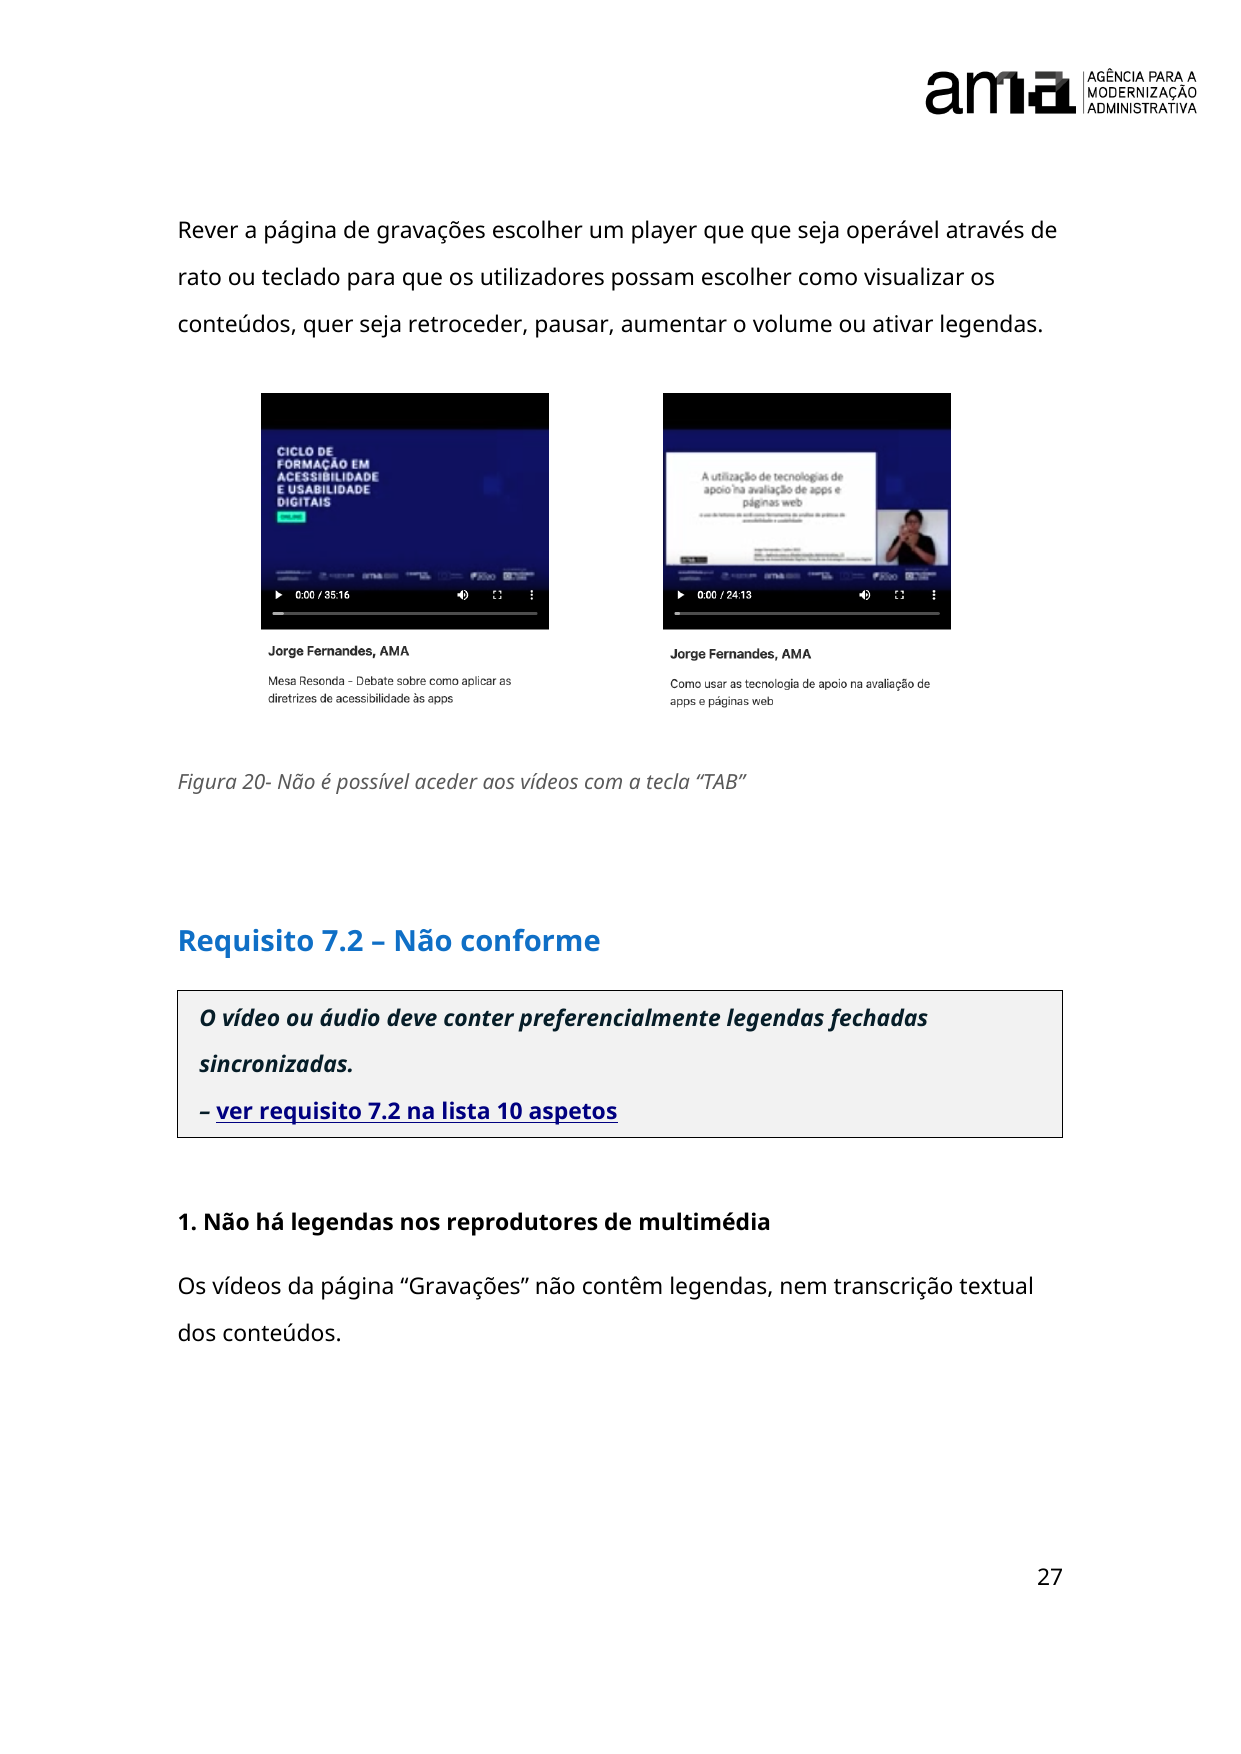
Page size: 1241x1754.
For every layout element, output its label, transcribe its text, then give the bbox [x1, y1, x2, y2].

text Os vídeos da página “Gravações” não contêm legendas, nem transcrição textual dos conteúdos. [177, 1270, 1063, 1348]
text Figura 20- Não é possível aceder aos vídeos com a tecla “TAB” [177, 767, 1063, 795]
text O vídeo ou áudio deve conter preferencialmente legendas fechadas sincronizadas. – ver requisito 7.2 na lista 10 aspetos [178, 991, 1062, 1137]
text Rever a página de gravações escolher um player que que seja operável através de rato ou teclado para que os utilizadores possam escolher como visualizar os conteúdos, quer seja retroceder, pausar, aumentar o volume ou ativar legendas. [177, 214, 1063, 354]
subtitle Requisito 7.2 – Não conforme [177, 920, 1063, 960]
text 1. Não há legendas nos reprodutores de multimédia [177, 1206, 1063, 1237]
